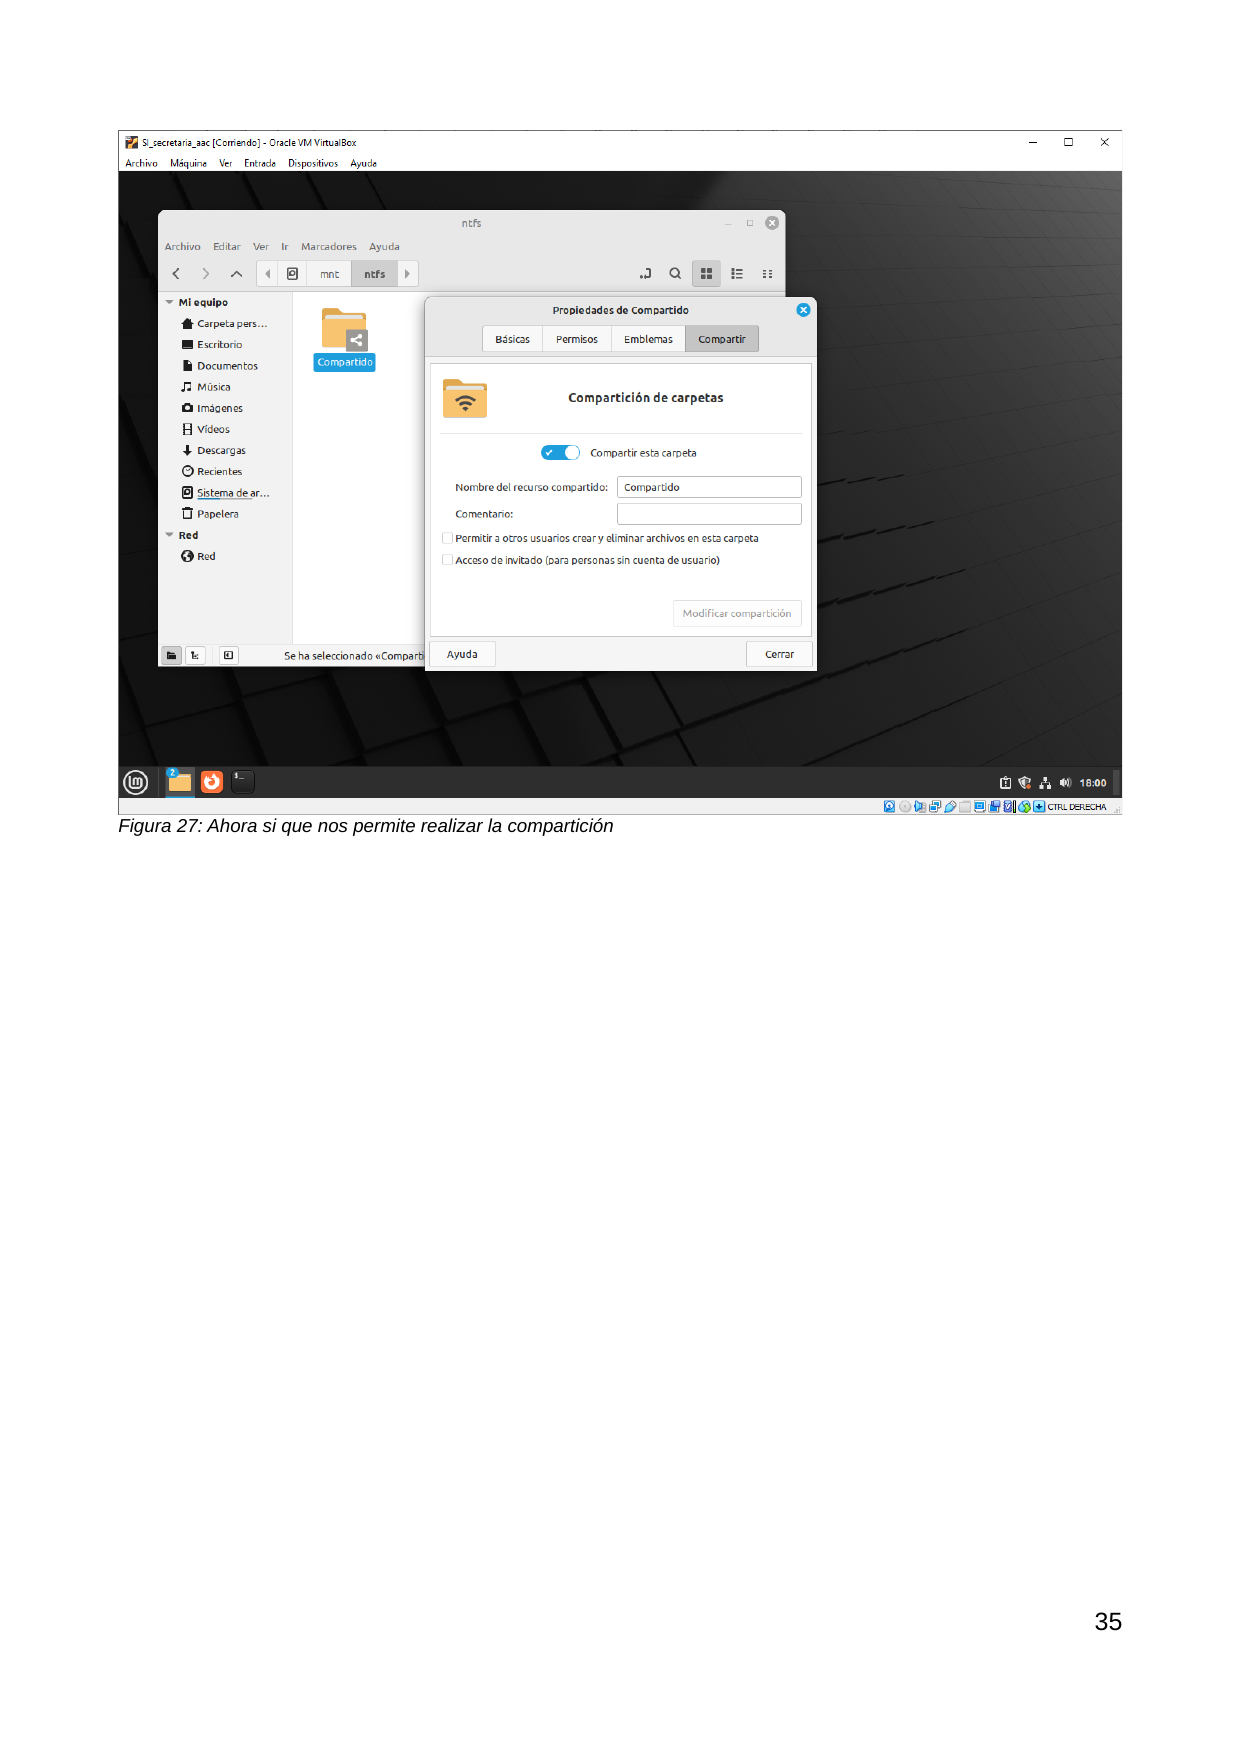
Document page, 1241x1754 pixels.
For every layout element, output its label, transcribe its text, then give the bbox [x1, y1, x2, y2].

text Figura 27: Ahora si que nos permite realizar la compartición [118, 815, 1122, 837]
picture [118, 130, 1123, 815]
